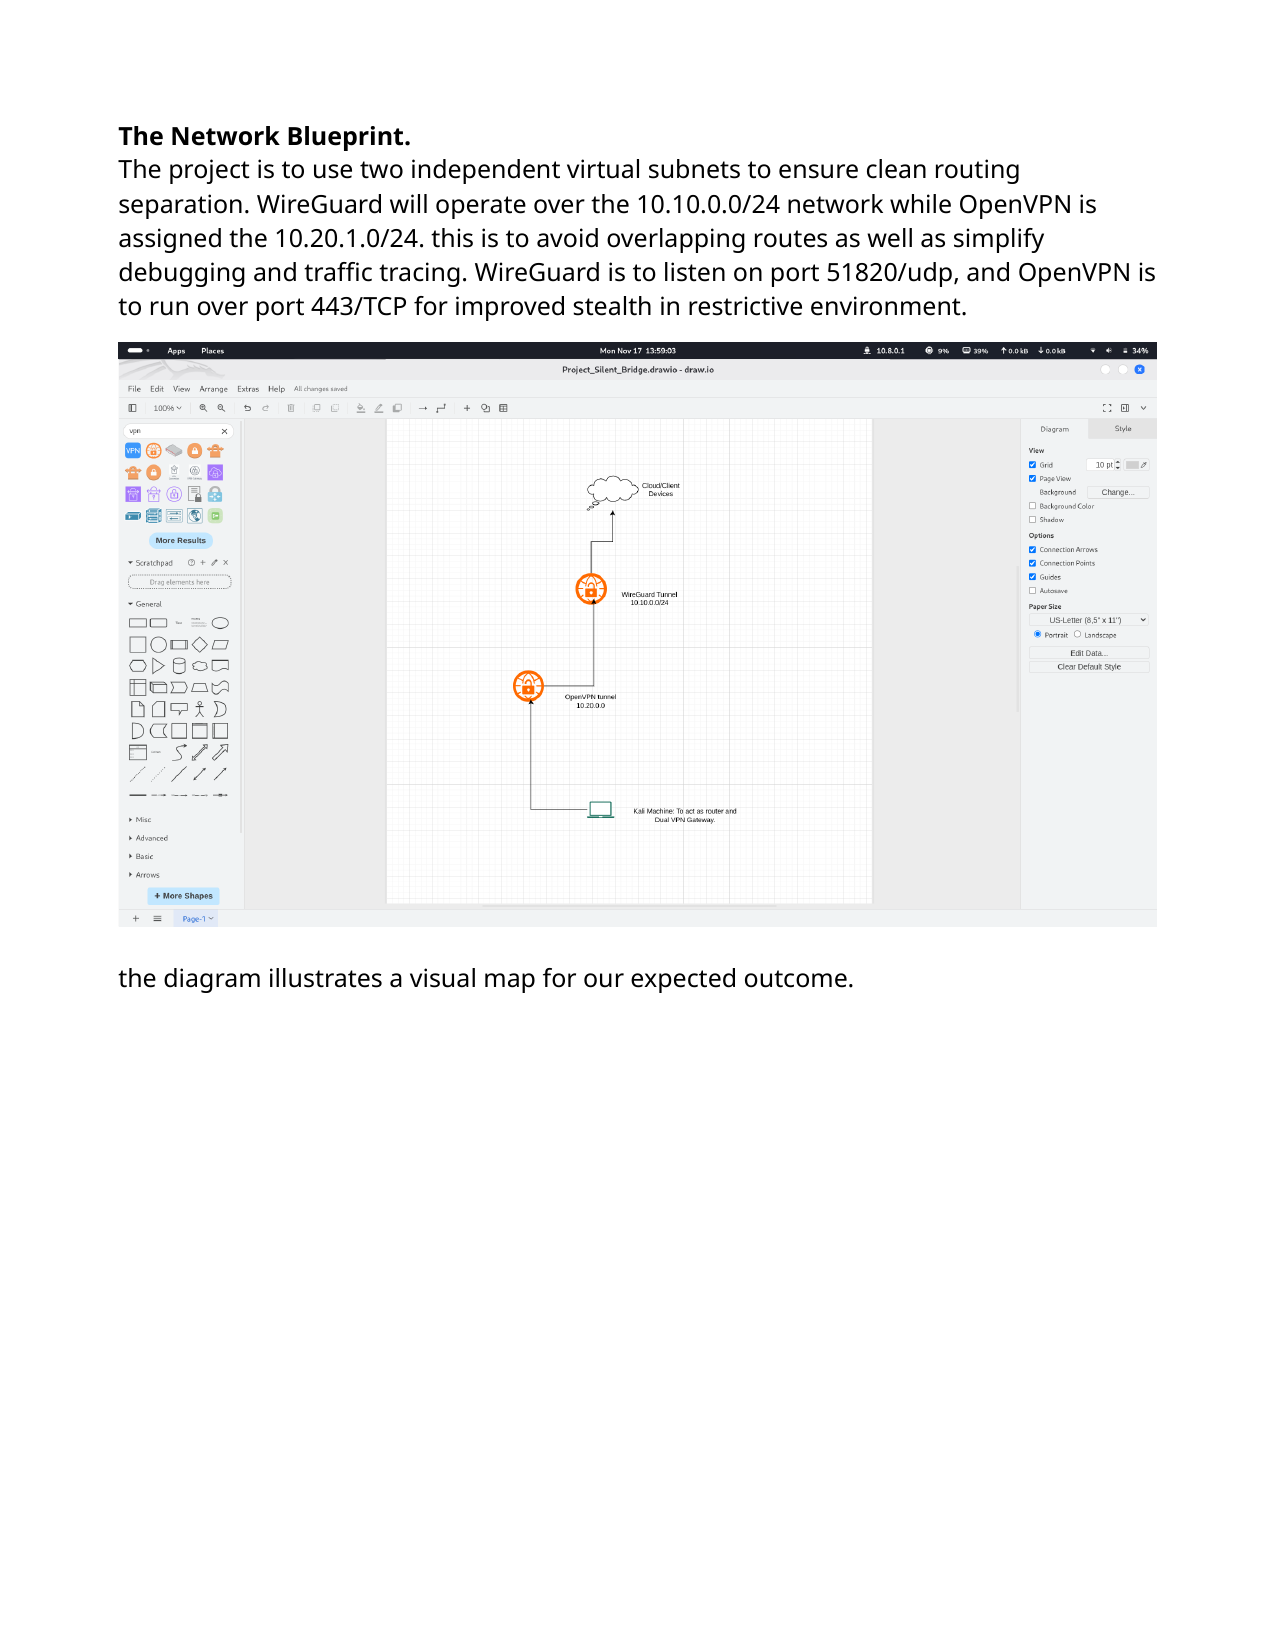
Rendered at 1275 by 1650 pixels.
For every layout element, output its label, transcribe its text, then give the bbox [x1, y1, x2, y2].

text The Network Blueprint. [118, 118, 1157, 152]
picture [118, 342, 1157, 927]
text The project is to use two independent virtual subnets to ensure clean routing separation. WireGuard will operate over the 10.10.0.0/24 network while OpenVPN is assigned the 10.20.1.0/24. this is to avoid overlapping routes as well as simplify debugging and traffic tracing. WireGuard is to listen on port 51820/udp, and OpenVPN is to run over port 443/TCP for improved stealth in restrictive environment. [118, 152, 1157, 322]
text the diagram illustrates a visual map for our expected outcome. [118, 961, 1157, 994]
